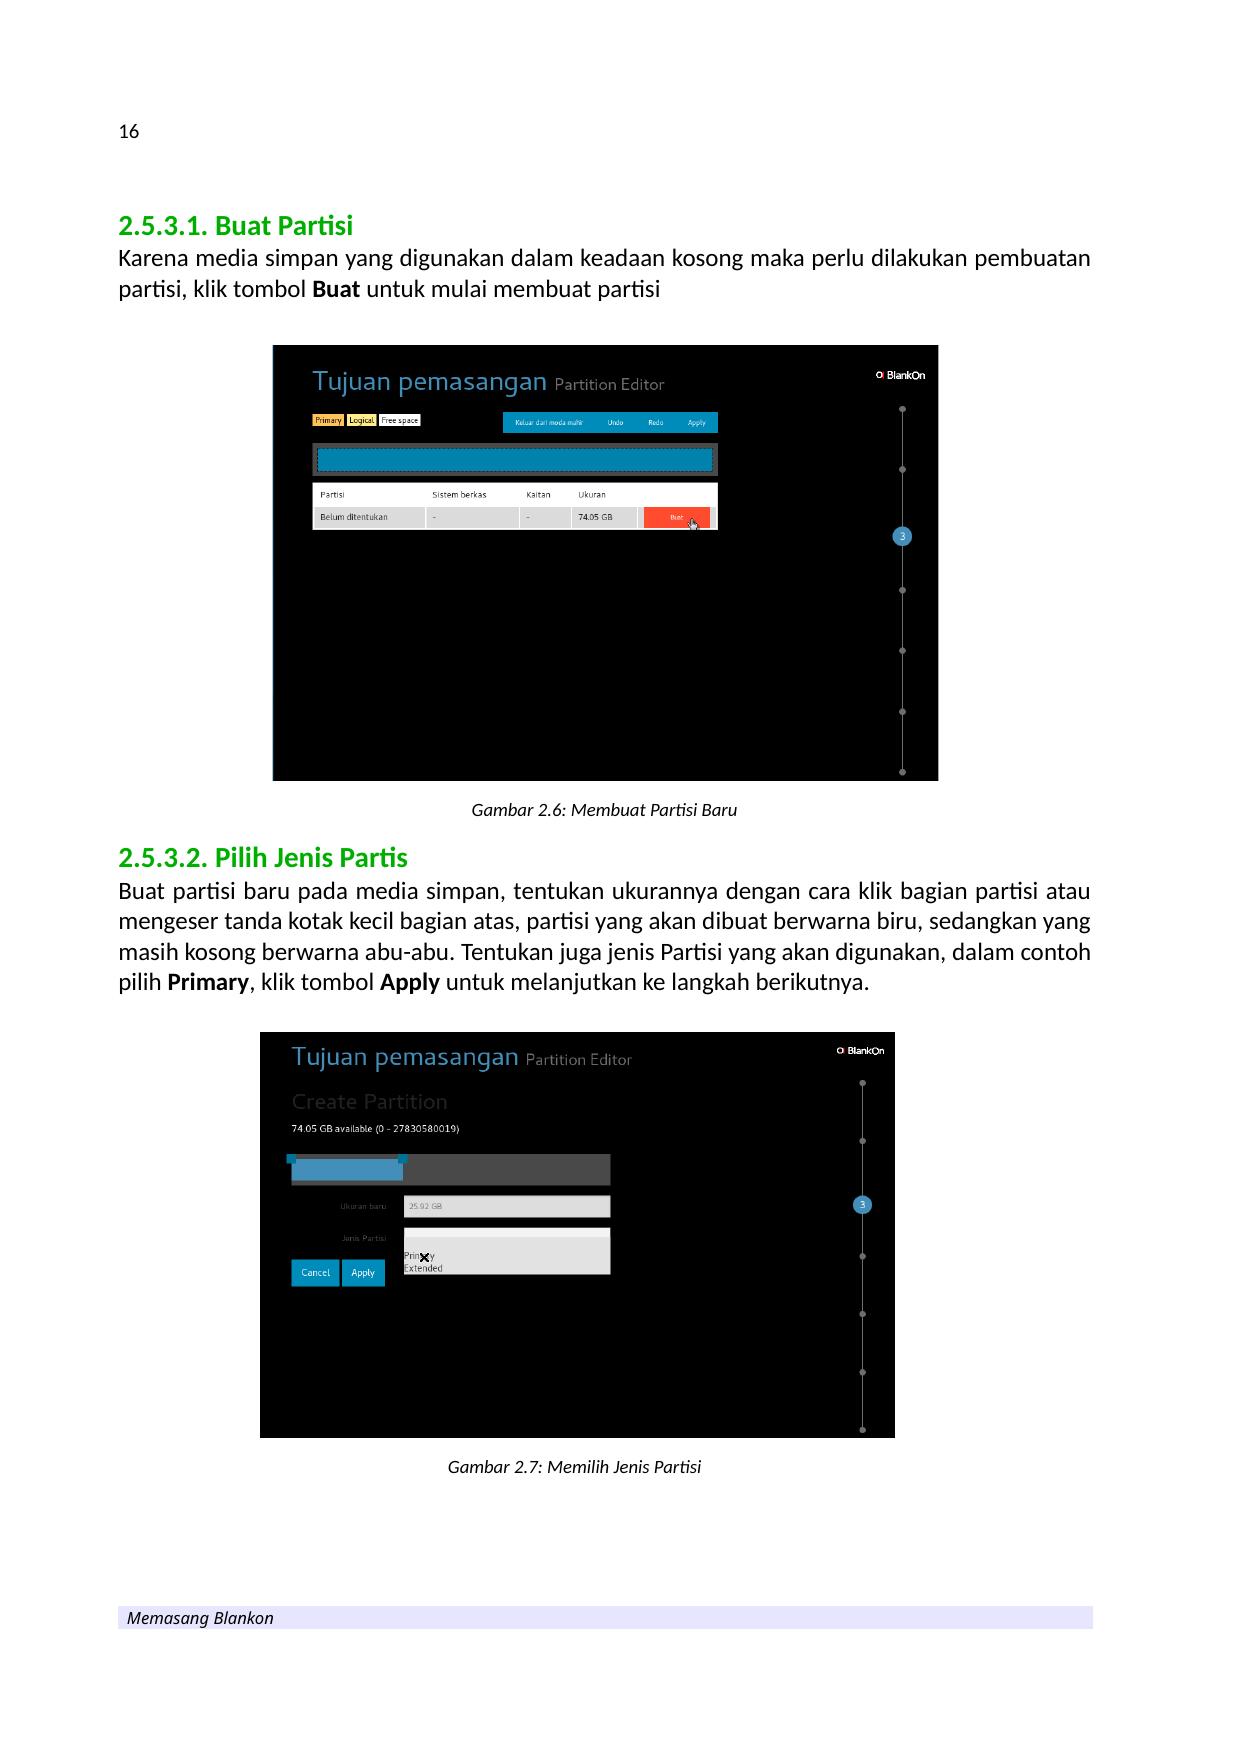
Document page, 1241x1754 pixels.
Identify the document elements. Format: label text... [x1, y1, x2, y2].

subtitle Buat Partisi [118, 207, 1093, 242]
picture [260, 1032, 895, 1438]
text Gambar 2.6: Membuat Partisi Baru [251, 345, 960, 821]
text Karena media simpan yang digunakan dalam keadaan kosong maka perlu dilakukan pembuatan partisi, klik tombol Buat untuk mulai membuat partisi [118, 242, 1093, 303]
picture [272, 345, 939, 781]
subtitle Pilih Jenis Partis [118, 333, 1093, 875]
text Buat partisi baru pada media simpan, tentukan ukurannya dengan cara klik bagian partisi atau mengeser tanda kotak kecil bagian atas, partisi yang akan dibuat berwarna biru, sedangkan yang masih kosong berwarna abu-abu. Tentukan juga jenis Partisi yang akan digunakan, dalam contoh pilih Primary, klik tombol Apply untuk melanjutkan ke langkah berikutnya. [118, 875, 1093, 997]
text Gambar 2.7: Memilih Jenis Partisi [236, 1032, 919, 1478]
